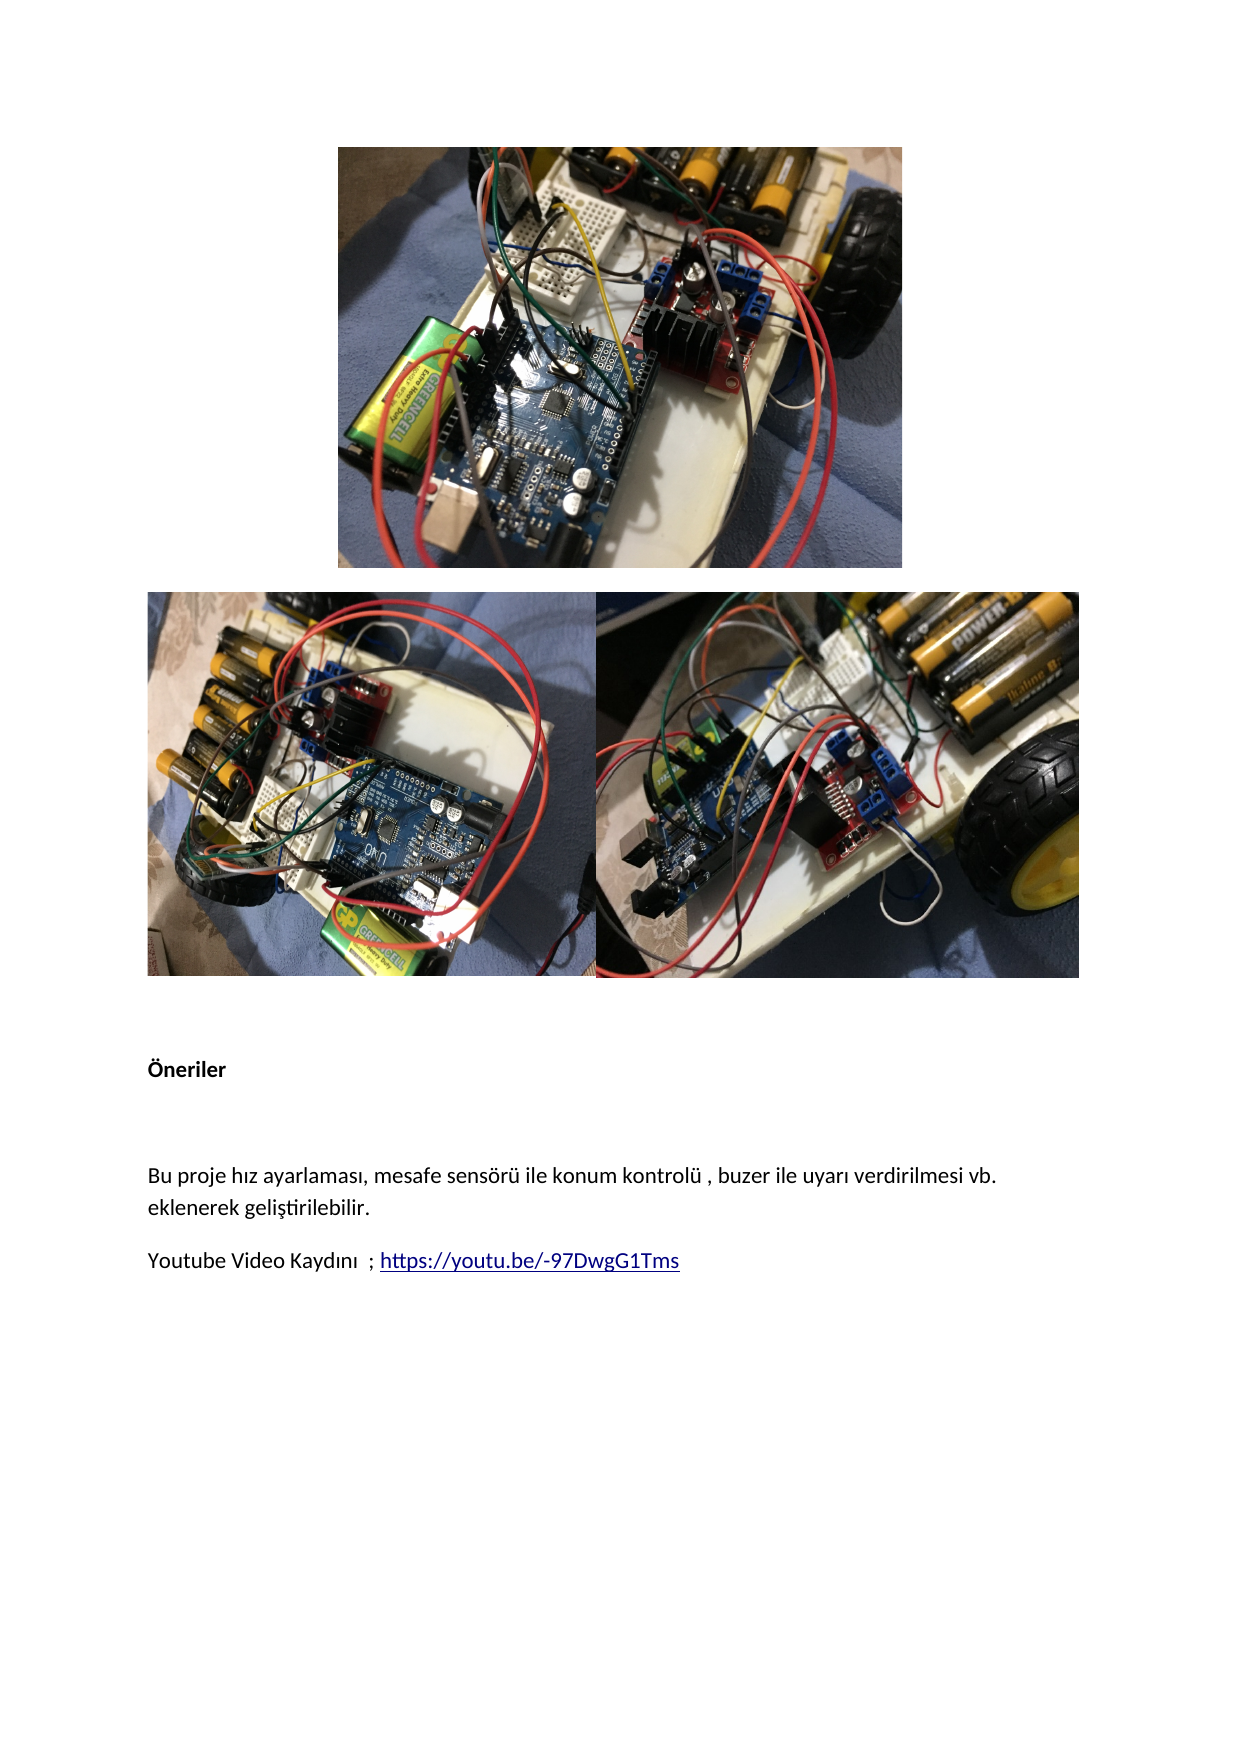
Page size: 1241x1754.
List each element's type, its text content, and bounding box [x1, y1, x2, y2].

text Youtube Video Kaydını ; https://youtu.be/-97DwgG1Tms [148, 1247, 1093, 1274]
text Öneriler [148, 1055, 1093, 1083]
text Bu proje hız ayarlaması, mesafe sensörü ile konum kontrolü , buzer ile uyarı verdirilmesi vb. eklenerek geliştirilebilir. [148, 1161, 1093, 1222]
